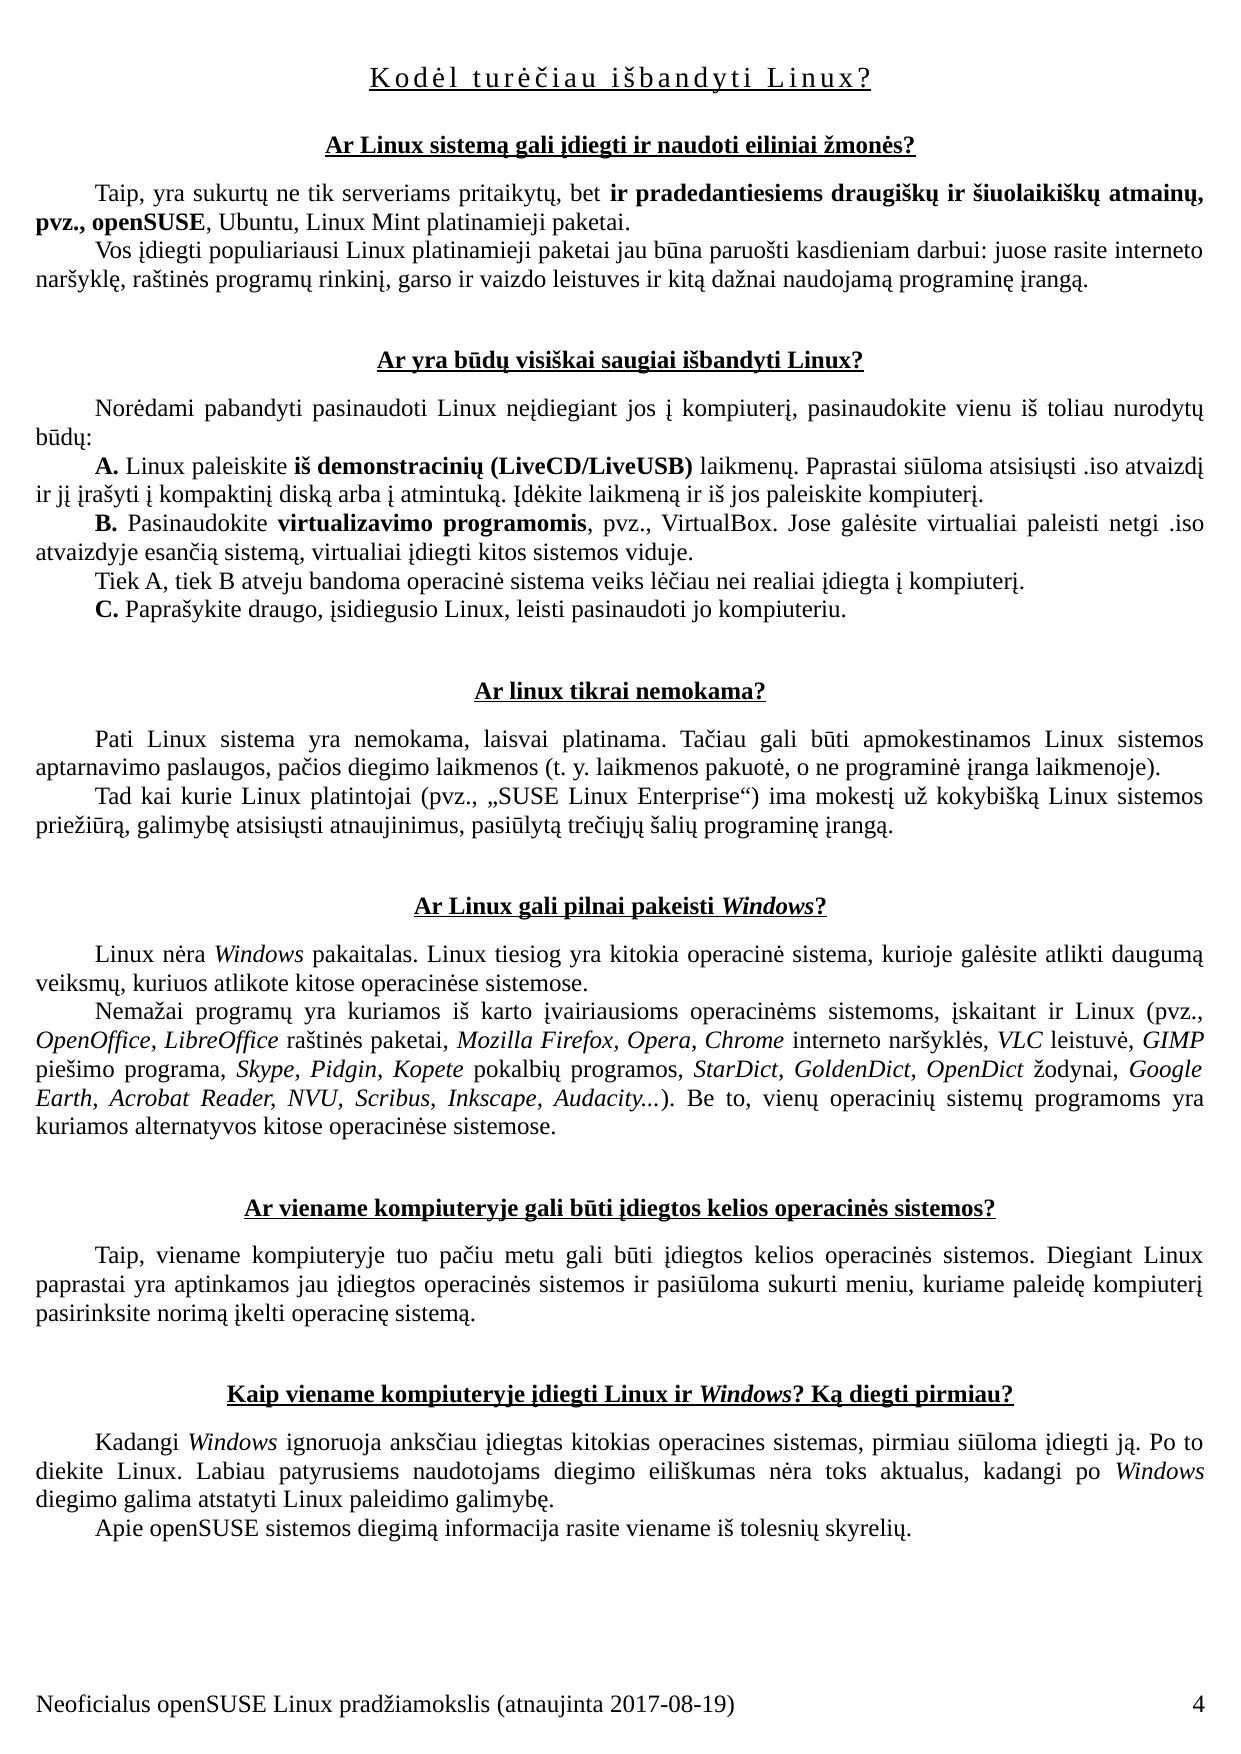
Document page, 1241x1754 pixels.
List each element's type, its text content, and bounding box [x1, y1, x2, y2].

text Ar viename kompiuteryje gali būti įdiegtos kelios operacinės sistemos? [35, 1193, 1205, 1221]
text Ar Linux sistemą gali įdiegti ir naudoti eiliniai žmonės? [35, 130, 1205, 159]
text Tiek A, tiek B atveju bandoma operacinė sistema veiks lėčiau nei realiai įdiegta į kompiuterį. [35, 566, 1205, 594]
text Taip, yra sukurtų ne tik serveriams pritaikytų, bet ir pradedantiesiems draugiškų ir šiuolaikiškų atmainų, pvz., openSUSE, Ubuntu, Linux Mint platinamieji paketai. [35, 178, 1205, 236]
text Nemažai programų yra kuriamos iš karto įvairiausioms operacinėms sistemoms, įskaitant ir Linux (pvz., OpenOffice, LibreOffice raštinės paketai, Mozilla Firefox, Opera, Chrome interneto naršyklės, VLC leistuvė, GIMP piešimo programa, Skype, Pidgin, Kopete pokalbių programos, StarDict, GoldenDict, OpenDict žodynai, Google Earth, Acrobat Reader, NVU, Scribus, Inkscape, Audacity...). Be to, vienų operacinių sistemų programoms yra kuriamos alternatyvos kitose operacinėse sistemose. [35, 996, 1205, 1140]
text Ar yra būdų visiškai saugiai išbandyti Linux? [35, 345, 1205, 374]
text Ar Linux gali pilnai pakeisti Windows? [35, 891, 1205, 920]
text C. Paprašykite draugo, įsidiegusio Linux, leisti pasinaudoti jo kompiuteriu. [35, 594, 1205, 623]
text Ar linux tikrai nemokama? [35, 676, 1205, 704]
text Taip, viename kompiuteryje tuo pačiu metu gali būti įdiegtos kelios operacinės sistemos. Diegiant Linux paprastai yra aptinkamos jau įdiegtos operacinės sistemos ir pasiūloma sukurti meniu, kuriame paleidę kompiuterį pasirinksite norimą įkelti operacinę sistemą. [35, 1241, 1205, 1327]
text A. Linux paleiskite iš demonstracinių (LiveCD/LiveUSB) laikmenų. Paprastai siūloma atsisiųsti .iso atvaizdį ir jį įrašyti į kompaktinį diską arba į atmintuką. Įdėkite laikmeną ir iš jos paleiskite kompiuterį. [35, 451, 1205, 508]
text Pati Linux sistema yra nemokama, laisvai platinama. Tačiau gali būti apmokestinamos Linux sistemos aptarnavimo paslaugos, pačios diegimo laikmenos (t. y. laikmenos pakuotė, o ne programinė įranga laikmenoje). [35, 724, 1205, 781]
text Vos įdiegti populiariausi Linux platinamieji paketai jau būna paruošti kasdieniam darbui: juose rasite interneto naršyklę, raštinės programų rinkinį, garso ir vaizdo leistuves ir kitą dažnai naudojamą programinę įrangą. [35, 236, 1205, 293]
text Tad kai kurie Linux platintojai (pvz., „SUSE Linux Enterprise“) ima mokestį už kokybišką Linux sistemos priežiūrą, galimybę atsisiųsti atnaujinimus, pasiūlytą trečiųjų šalių programinę įrangą. [35, 781, 1205, 839]
text Norėdami pabandyti pasinaudoti Linux neįdiegiant jos į kompiuterį, pasinaudokite vienu iš toliau nurodytų būdų: [35, 393, 1205, 451]
text B. Pasinaudokite virtualizavimo programomis, pvz., VirtualBox. Jose galėsite virtualiai paleisti netgi .iso atvaizdyje esančią sistemą, virtualiai įdiegti kitos sistemos viduje. [35, 508, 1205, 566]
text Apie openSUSE sistemos diegimą informacija rasite viename iš tolesnių skyrelių. [35, 1513, 1205, 1542]
text Kadangi Windows ignoruoja anksčiau įdiegtas kitokias operacines sistemas, pirmiau siūloma įdiegti ją. Po to diekite Linux. Labiau patyrusiems naudotojams diegimo eiliškumas nėra toks aktualus, kadangi po Windows diegimo galima atstatyti Linux paleidimo galimybę. [35, 1427, 1205, 1513]
text Kaip viename kompiuteryje įdiegti Linux ir Windows? Ką diegti pirmiau? [35, 1379, 1205, 1408]
text Linux nėra Windows pakaitalas. Linux tiesiog yra kitokia operacinė sistema, kurioje galėsite atlikti daugumą veiksmų, kuriuos atlikote kitose operacinėse sistemose. [35, 939, 1205, 996]
subtitle Kodėl turėčiau išbandyti Linux? [35, 60, 1205, 94]
